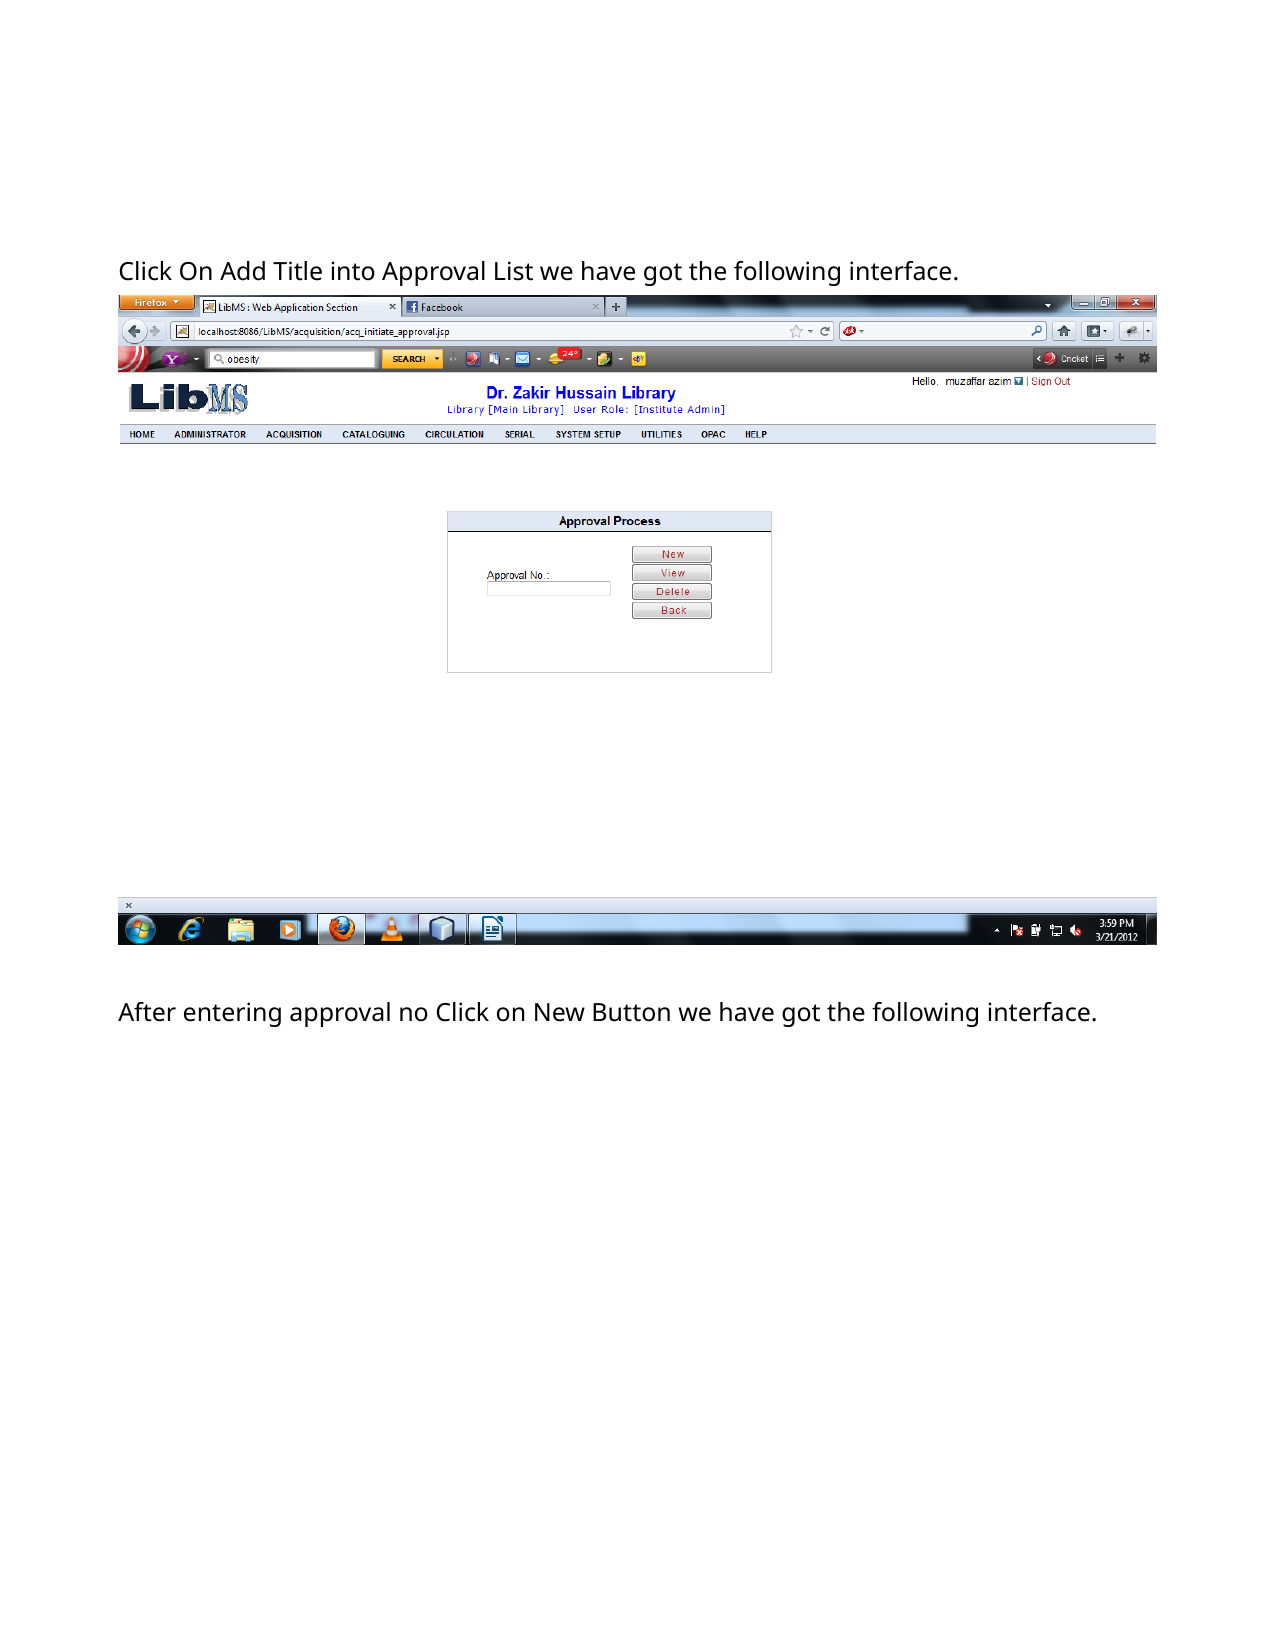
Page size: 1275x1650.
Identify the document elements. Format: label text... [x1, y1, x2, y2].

text After entering approval no Click on New Button we have got the following interface. [118, 994, 1157, 1028]
text Click On Add Title into Approval List we have got the following interface. [118, 253, 1157, 287]
picture [118, 295, 1157, 945]
